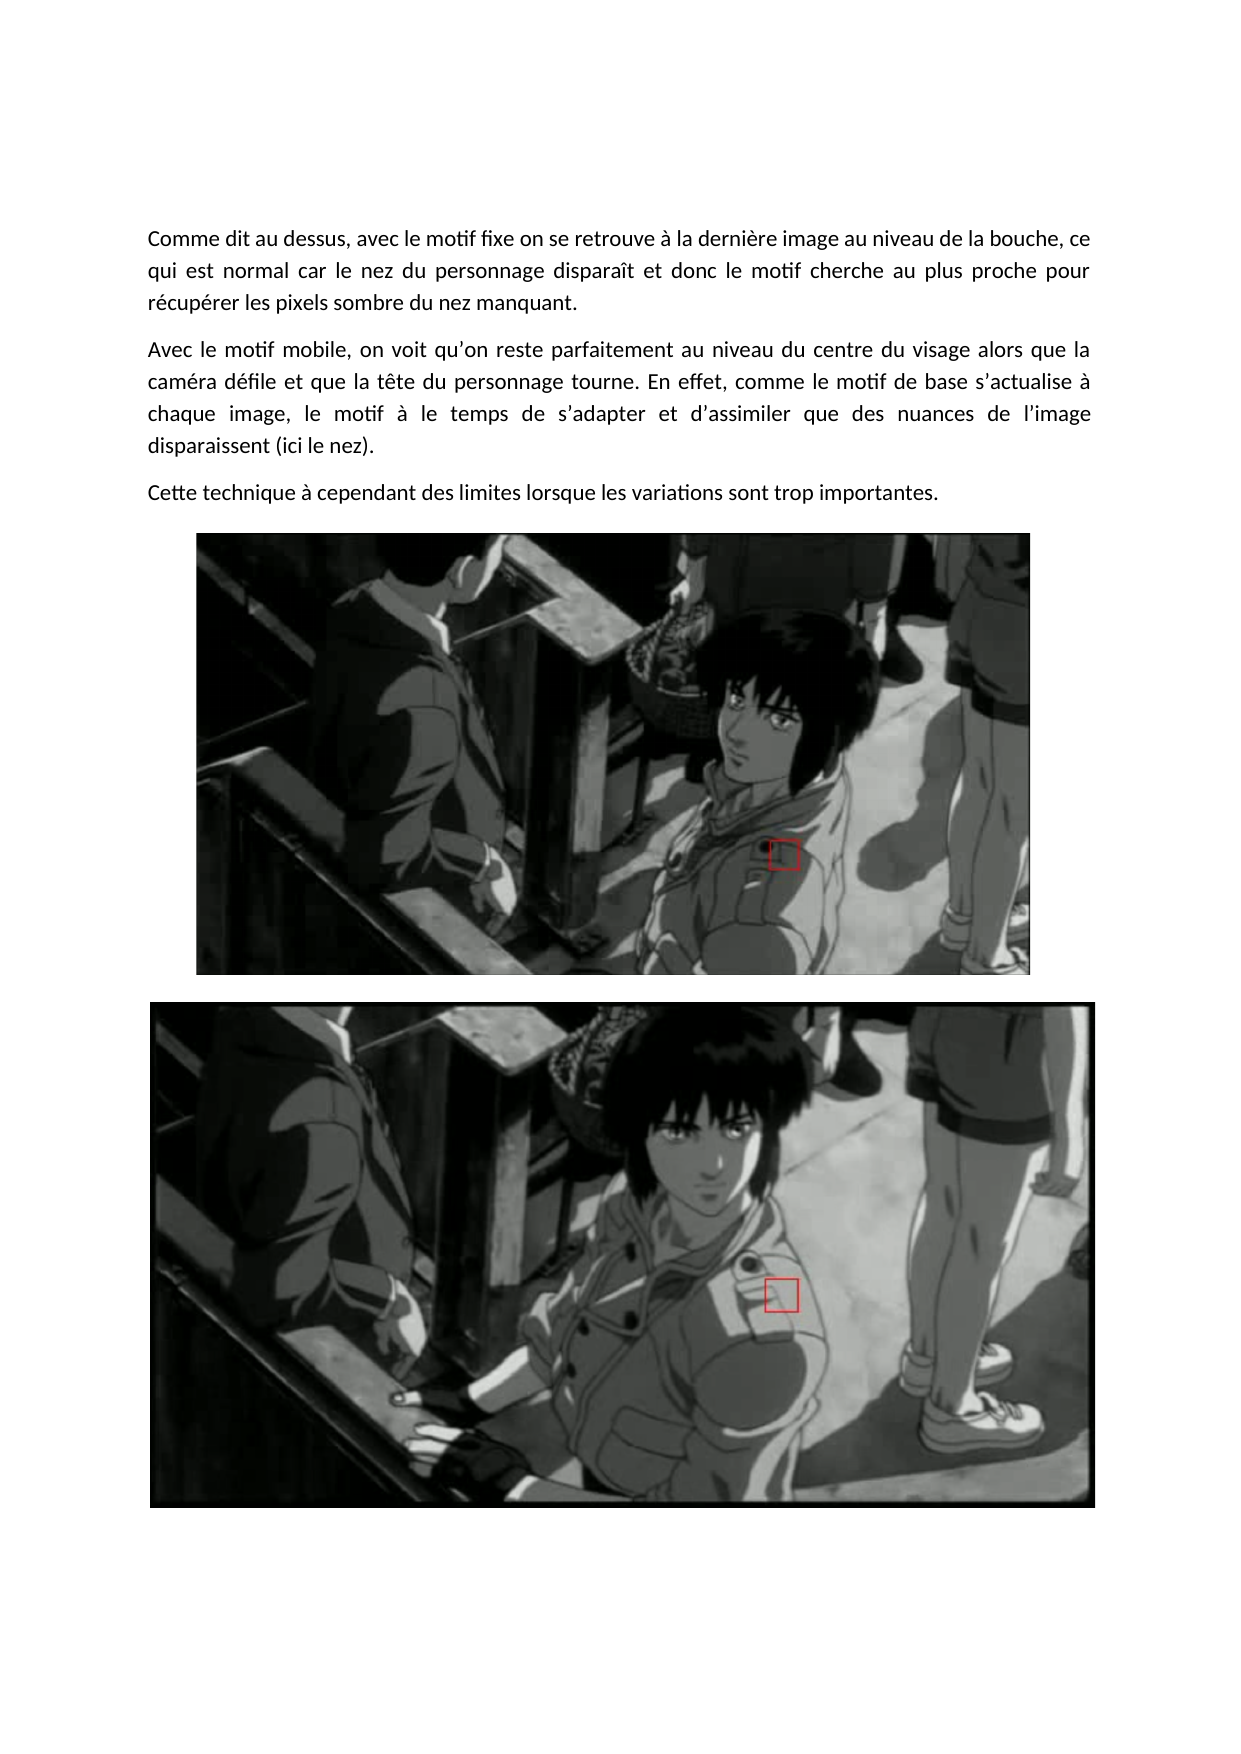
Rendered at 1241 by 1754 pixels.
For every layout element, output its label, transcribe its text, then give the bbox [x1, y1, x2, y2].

picture [196, 533, 1031, 975]
text Cette technique à cependant des limites lorsque les variations sont trop importantes. [148, 478, 1093, 506]
text Comme dit au dessus, avec le motif fixe on se retrouve à la dernière image au niveau de la bouche, ce qui est normal car le nez du personnage disparaît et donc le motif cherche au plus proche pour récupérer les pixels sombre du nez manquant. [148, 224, 1093, 316]
picture [150, 1002, 1096, 1508]
text Avec le motif mobile, on voit qu’on reste parfaitement au niveau du centre du visage alors que la caméra défile et que la tête du personnage tourne. En effet, comme le motif de base s’actualise à chaque image, le motif à le temps de s’adapter et d’assimiler que des nuances de l’image disparaissent (ici le nez). [148, 335, 1093, 459]
